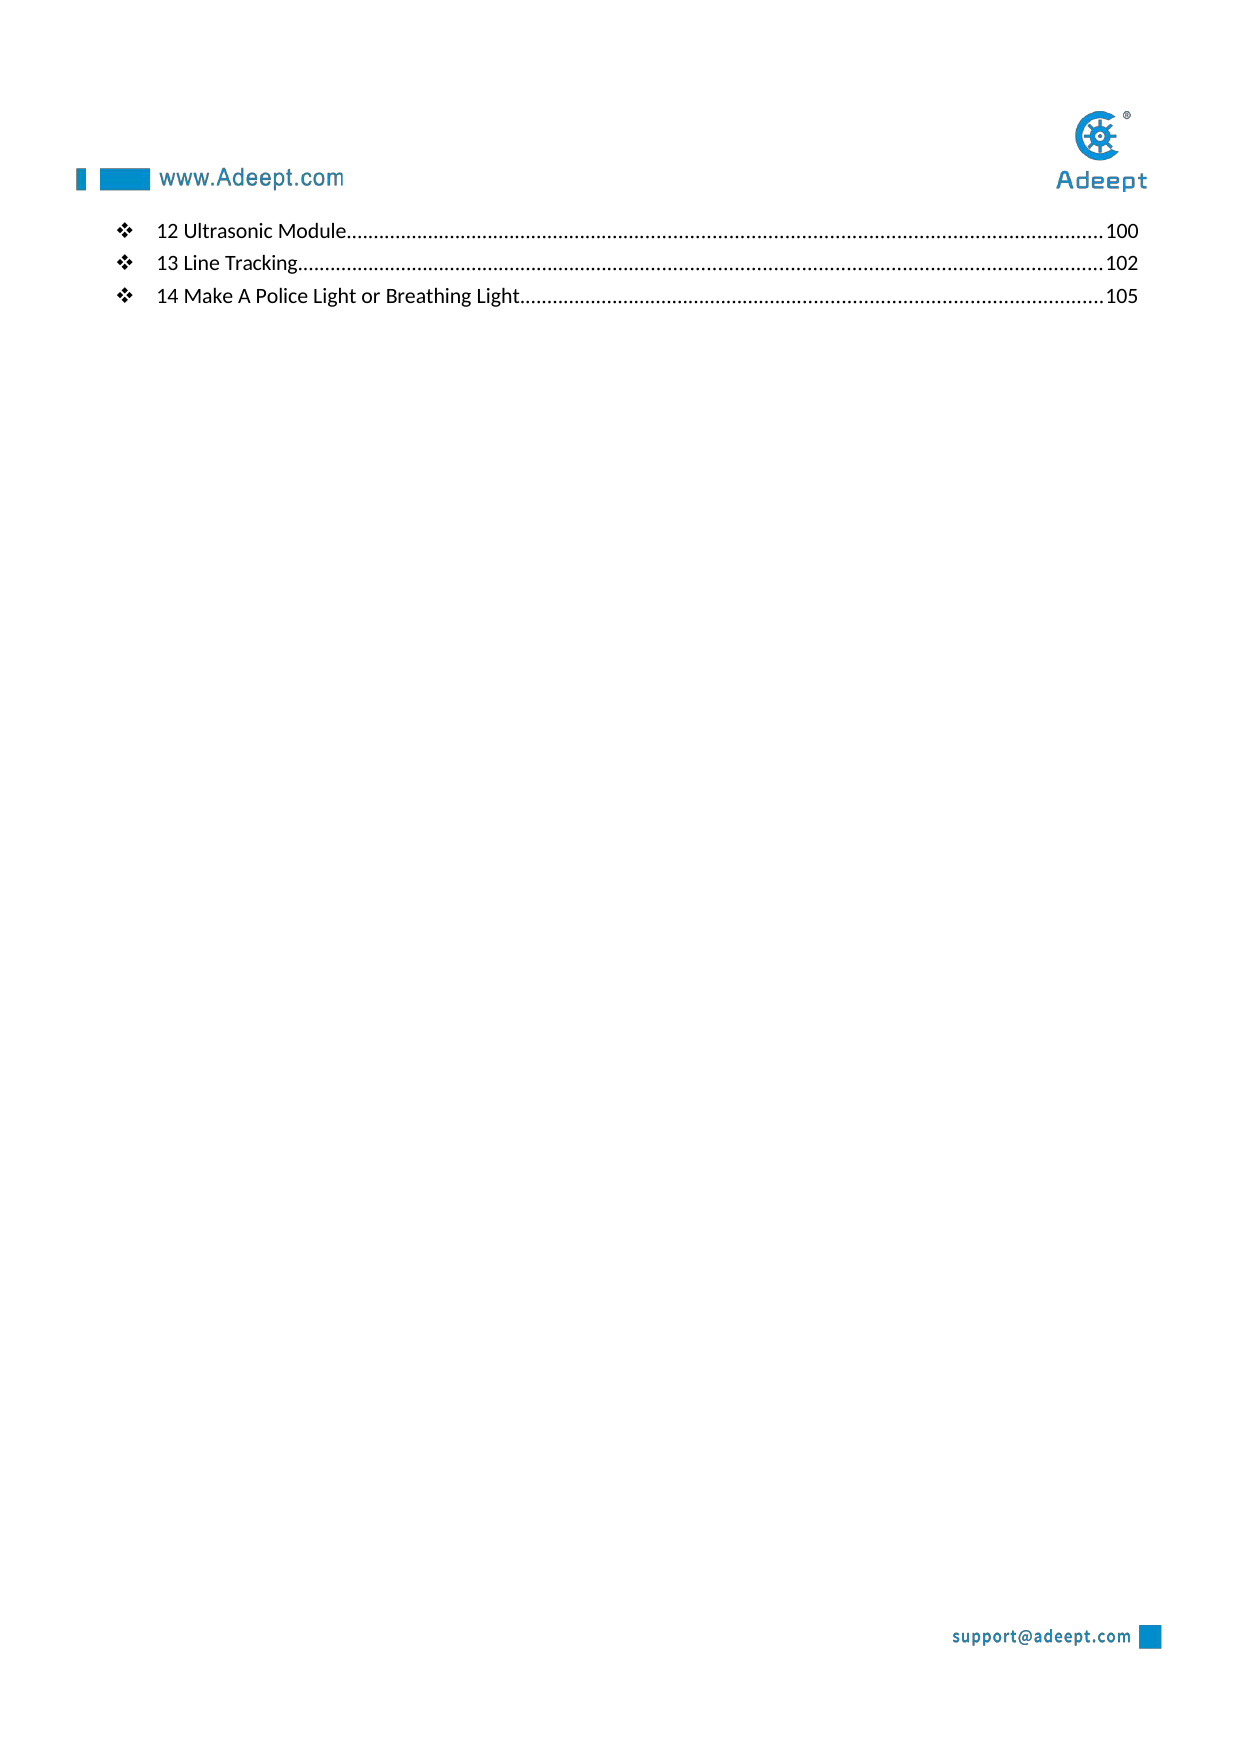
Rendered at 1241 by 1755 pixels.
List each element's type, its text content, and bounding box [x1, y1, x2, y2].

list 13 Line Tracking 102 [75, 249, 1178, 276]
picture [75, 167, 343, 191]
picture [947, 1625, 1139, 1649]
list 12 Ultrasonic Module 100 [75, 217, 1178, 244]
list 14 Make A Police Light or Breathing Light 105 [75, 282, 1178, 308]
picture [1056, 111, 1147, 192]
